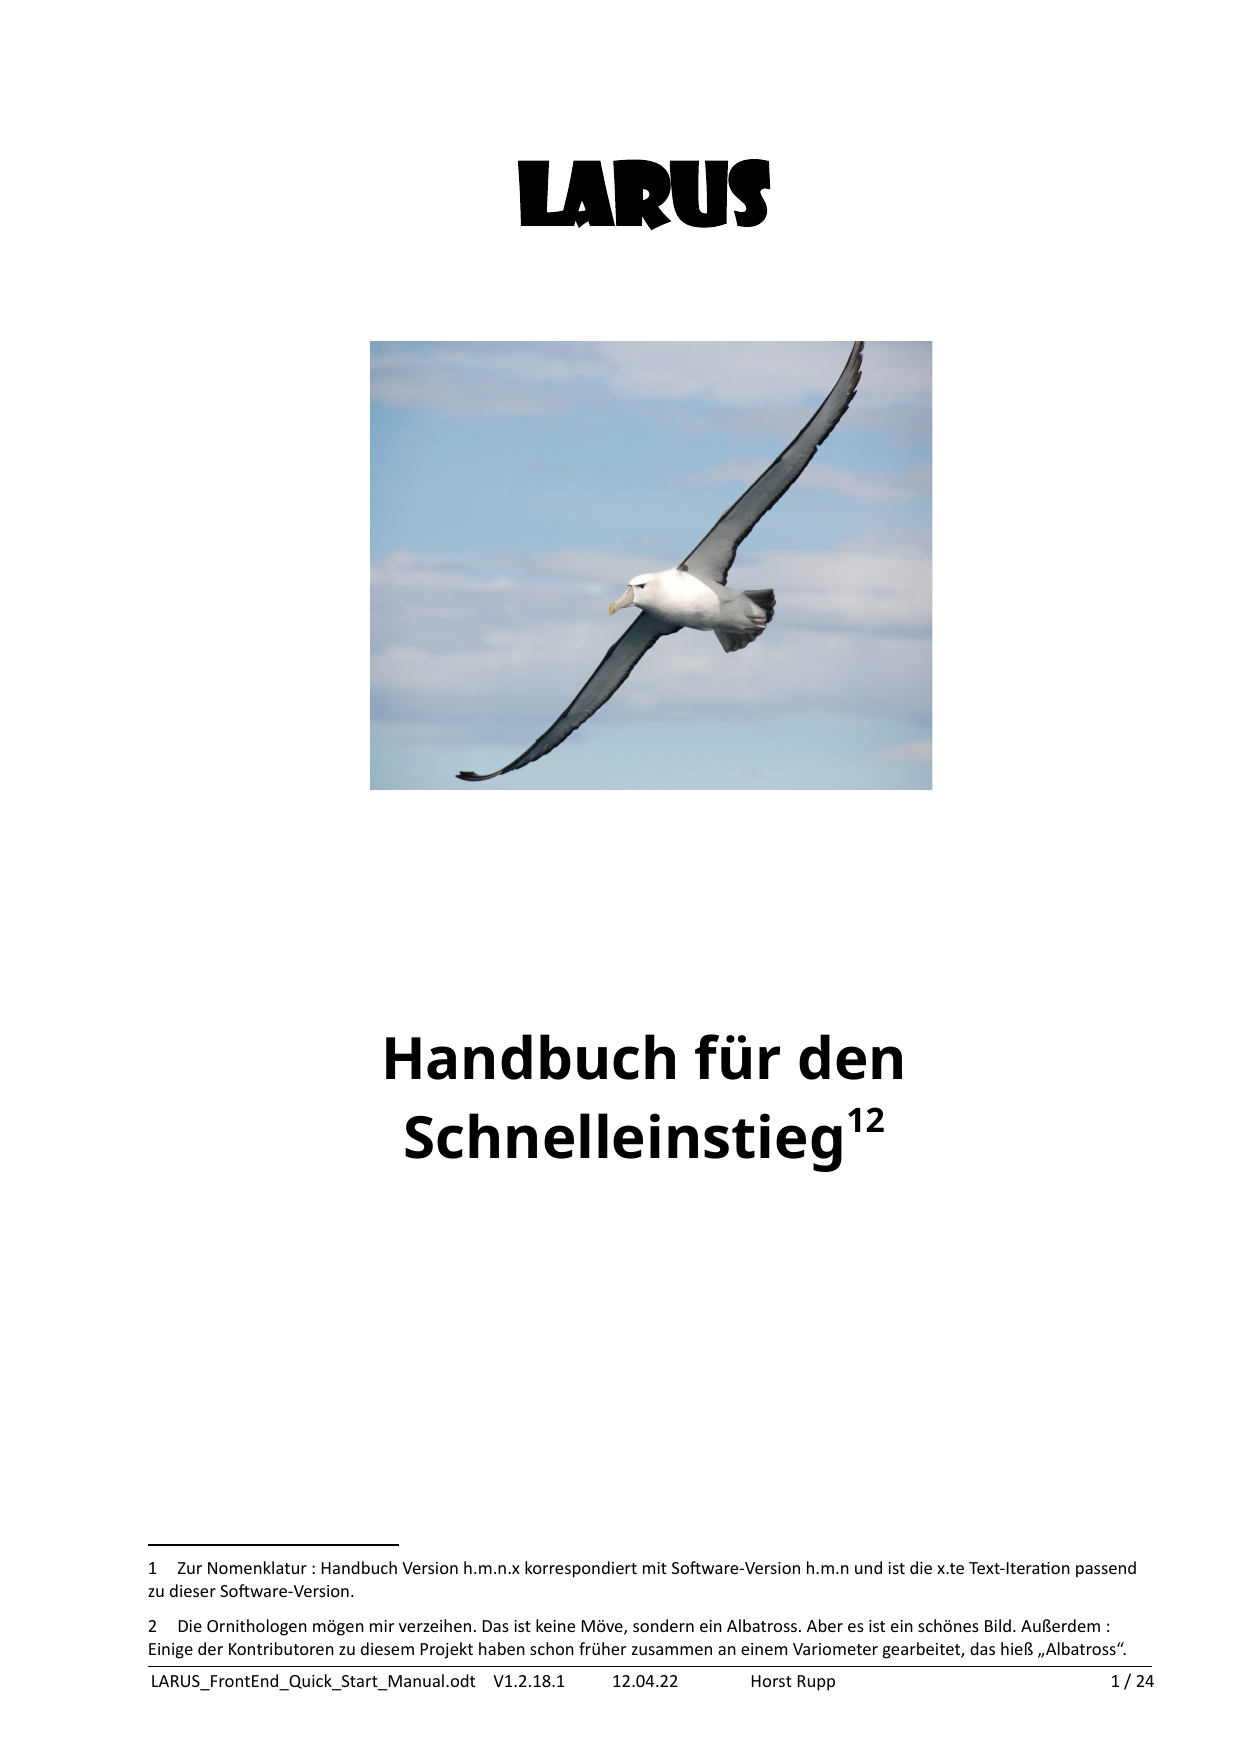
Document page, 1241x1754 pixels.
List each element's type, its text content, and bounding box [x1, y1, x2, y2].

picture [370, 341, 933, 790]
title Handbuch für den Schnelleinstieg [148, 1017, 1140, 1176]
text Die Ornithologen mögen mir verzeihen. Das ist keine Möve, sondern ein Albatross. Aber es ist ein schönes Bild. Außerdem : Einige der Kontributoren zu diesem Projekt haben schon früher zusammen an einem Variometer gearbeitet, das hieß „Albatross“. [148, 1614, 1152, 1660]
text Zur Nomenklatur : Handbuch Version h.m.n.x korrespondiert mit Software-Version h.m.n und ist die x.te Text-Iteration passend zu dieser Software-Version. [148, 1557, 1152, 1602]
title Larus [148, 138, 1140, 241]
